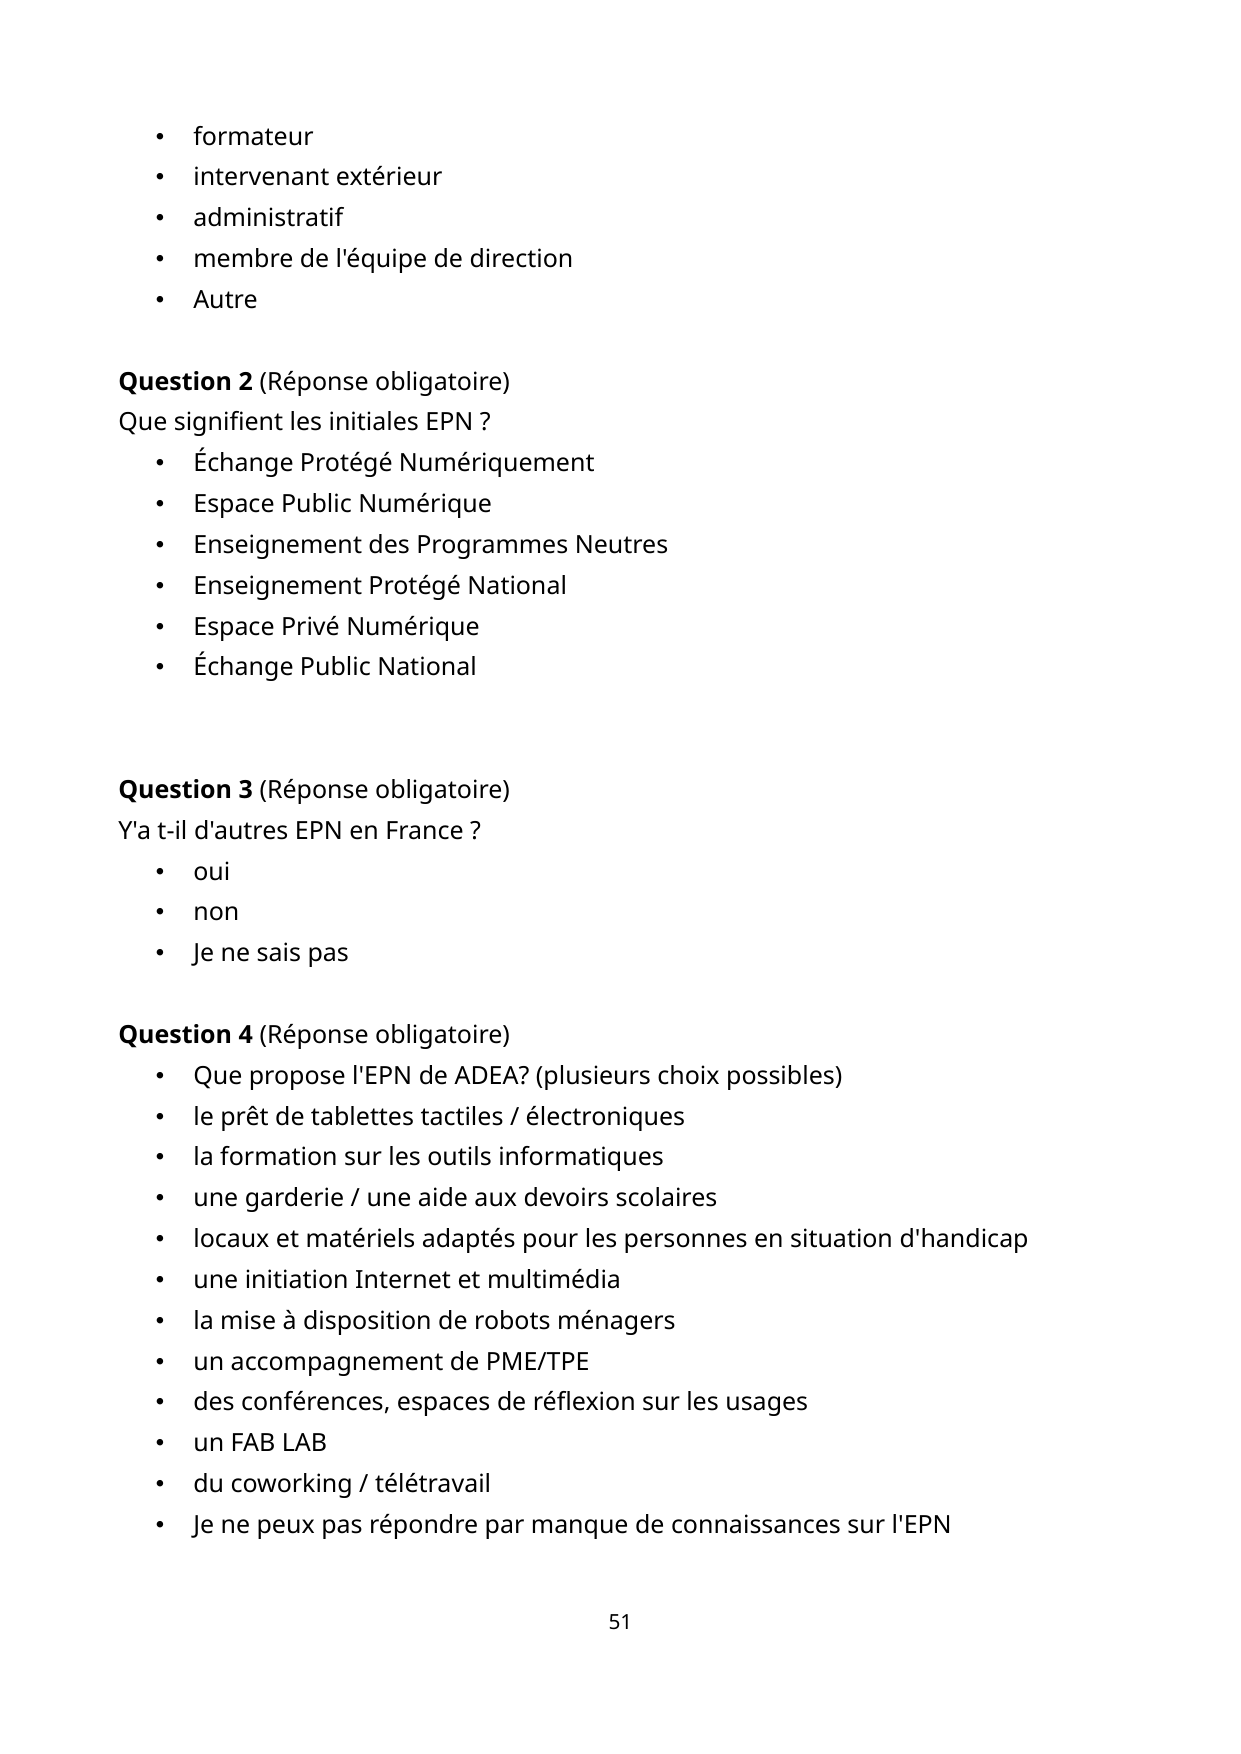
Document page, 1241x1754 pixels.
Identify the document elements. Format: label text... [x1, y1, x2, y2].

list Autre [156, 281, 1122, 316]
list oui [156, 853, 1122, 887]
list administratif [156, 200, 1122, 234]
list le prêt de tablettes tactiles / électroniques [156, 1098, 1122, 1132]
text Question 4 (Réponse obligatoire) [118, 1016, 1122, 1051]
list intervenant extérieur [156, 159, 1122, 193]
list des conférences, espaces de réflexion sur les usages [156, 1384, 1122, 1418]
text Question 2 (Réponse obligatoire) [118, 363, 1122, 397]
text Question 3 (Réponse obligatoire) [118, 771, 1122, 806]
list Échange Public National [156, 649, 1122, 683]
text Que signifient les initiales EPN ? [118, 404, 1122, 438]
text Y'a t-il d'autres EPN en France ? [118, 812, 1122, 846]
list la formation sur les outils informatiques [156, 1139, 1122, 1173]
list Je ne sais pas [156, 935, 1122, 969]
list Échange Protégé Numériquement [156, 445, 1122, 479]
list Enseignement des Programmes Neutres [156, 526, 1122, 561]
list un FAB LAB [156, 1425, 1122, 1459]
list Que propose l'EPN de ADEA? (plusieurs choix possibles) [156, 1057, 1122, 1091]
list Enseignement Protégé National [156, 567, 1122, 601]
list Espace Public Numérique [156, 486, 1122, 520]
list membre de l'équipe de direction [156, 241, 1122, 275]
list locaux et matériels adaptés pour les personnes en situation d'handicap [156, 1221, 1122, 1255]
list formateur [156, 118, 1122, 152]
list une initiation Internet et multimédia [156, 1261, 1122, 1296]
list Je ne peux pas répondre par manque de connaissances sur l'EPN [156, 1506, 1122, 1541]
list du coworking / télétravail [156, 1466, 1122, 1500]
list une garderie / une aide aux devoirs scolaires [156, 1180, 1122, 1214]
list Espace Privé Numérique [156, 608, 1122, 642]
list la mise à disposition de robots ménagers [156, 1302, 1122, 1336]
list un accompagnement de PME/TPE [156, 1343, 1122, 1377]
list non [156, 894, 1122, 928]
